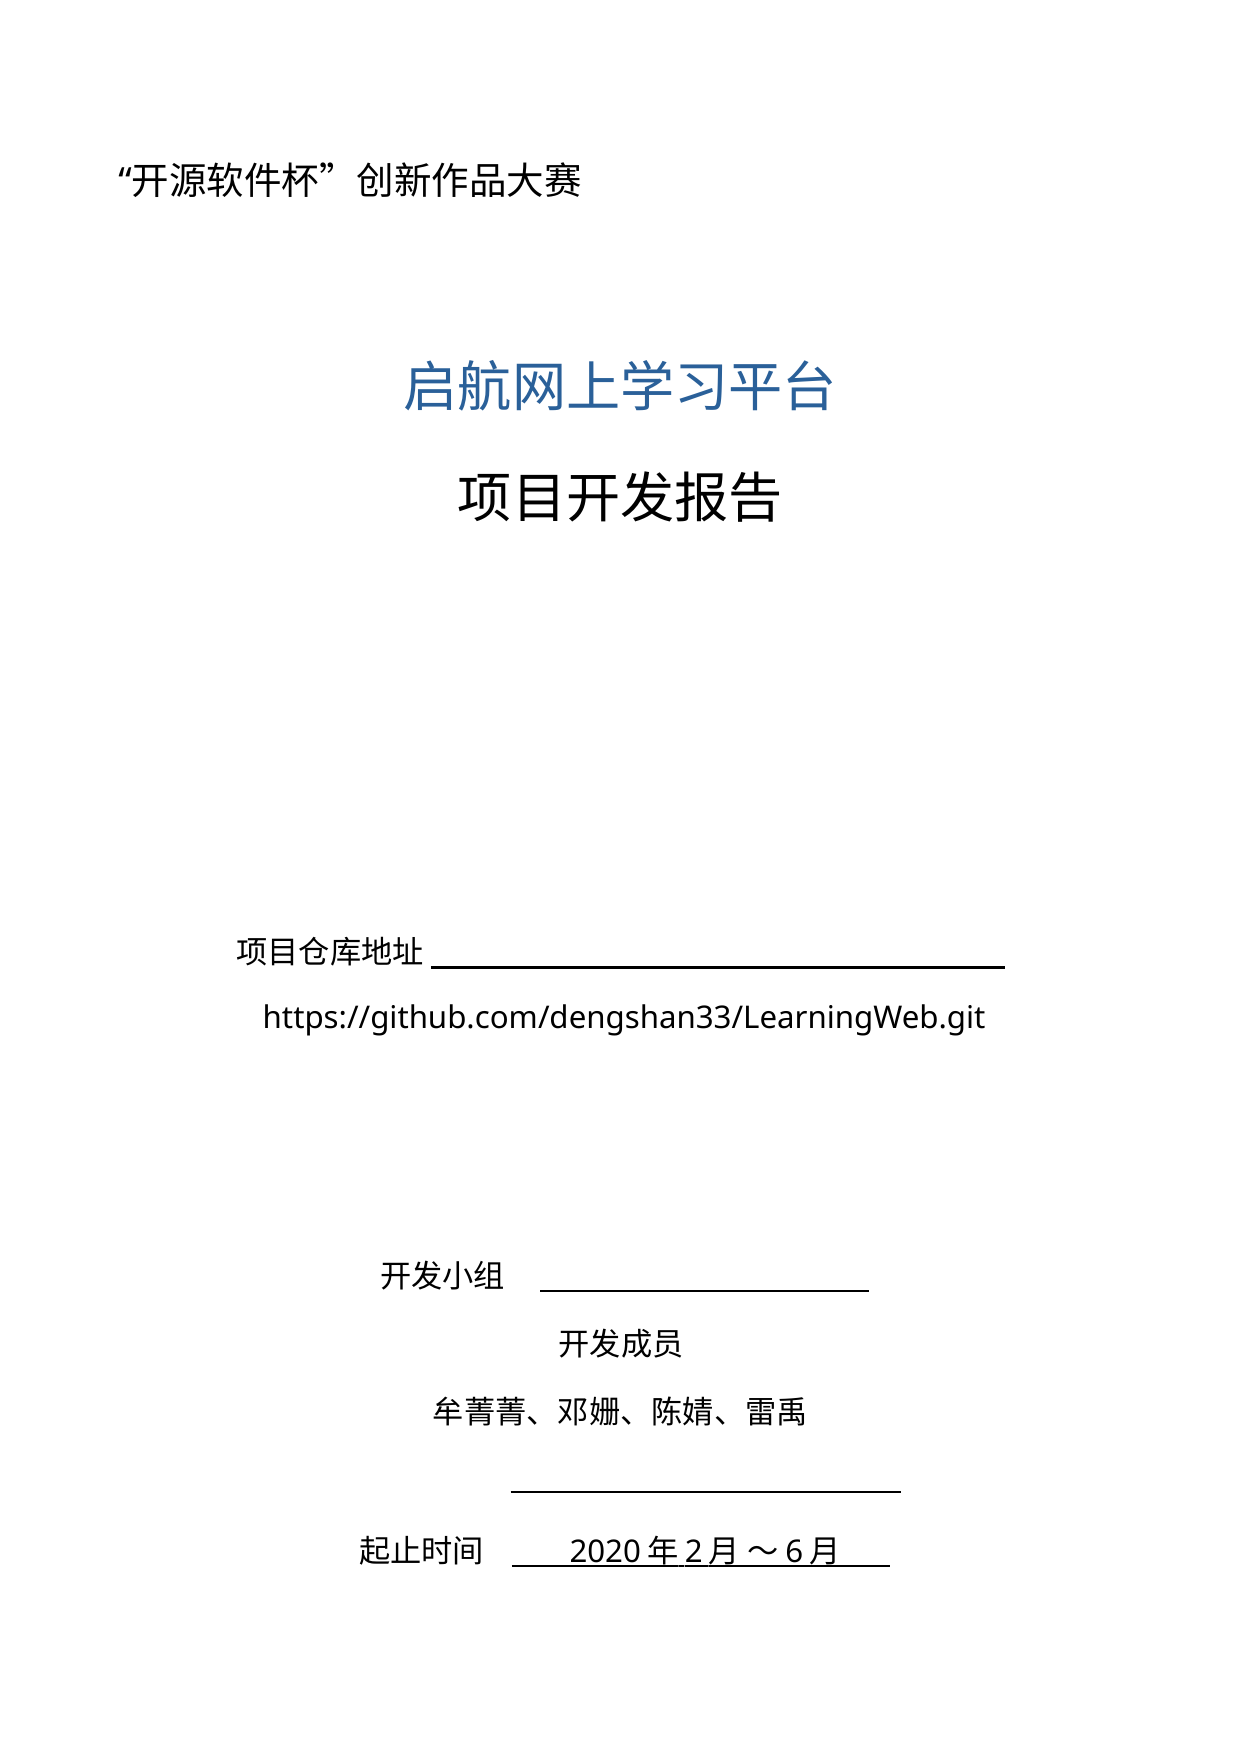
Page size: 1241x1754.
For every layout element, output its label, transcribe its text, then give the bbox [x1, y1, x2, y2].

text 项目开发报告 [118, 455, 1122, 533]
text 启航网上学习平台 [118, 344, 1122, 422]
text 牟菁菁、邓姗、陈婧、雷禹 [118, 1387, 1122, 1432]
text 开发小组 [118, 1251, 1122, 1296]
text “开源软件杯”创新作品大赛 [118, 151, 1122, 205]
text 起止时间 2020年2月 ～ 6月 [118, 1519, 1122, 1573]
text https://github.com/dengshan33/LearningWeb.git [118, 995, 1122, 1038]
text 项目仓库地址 [118, 928, 1122, 973]
text 开发成员 [118, 1319, 1122, 1364]
